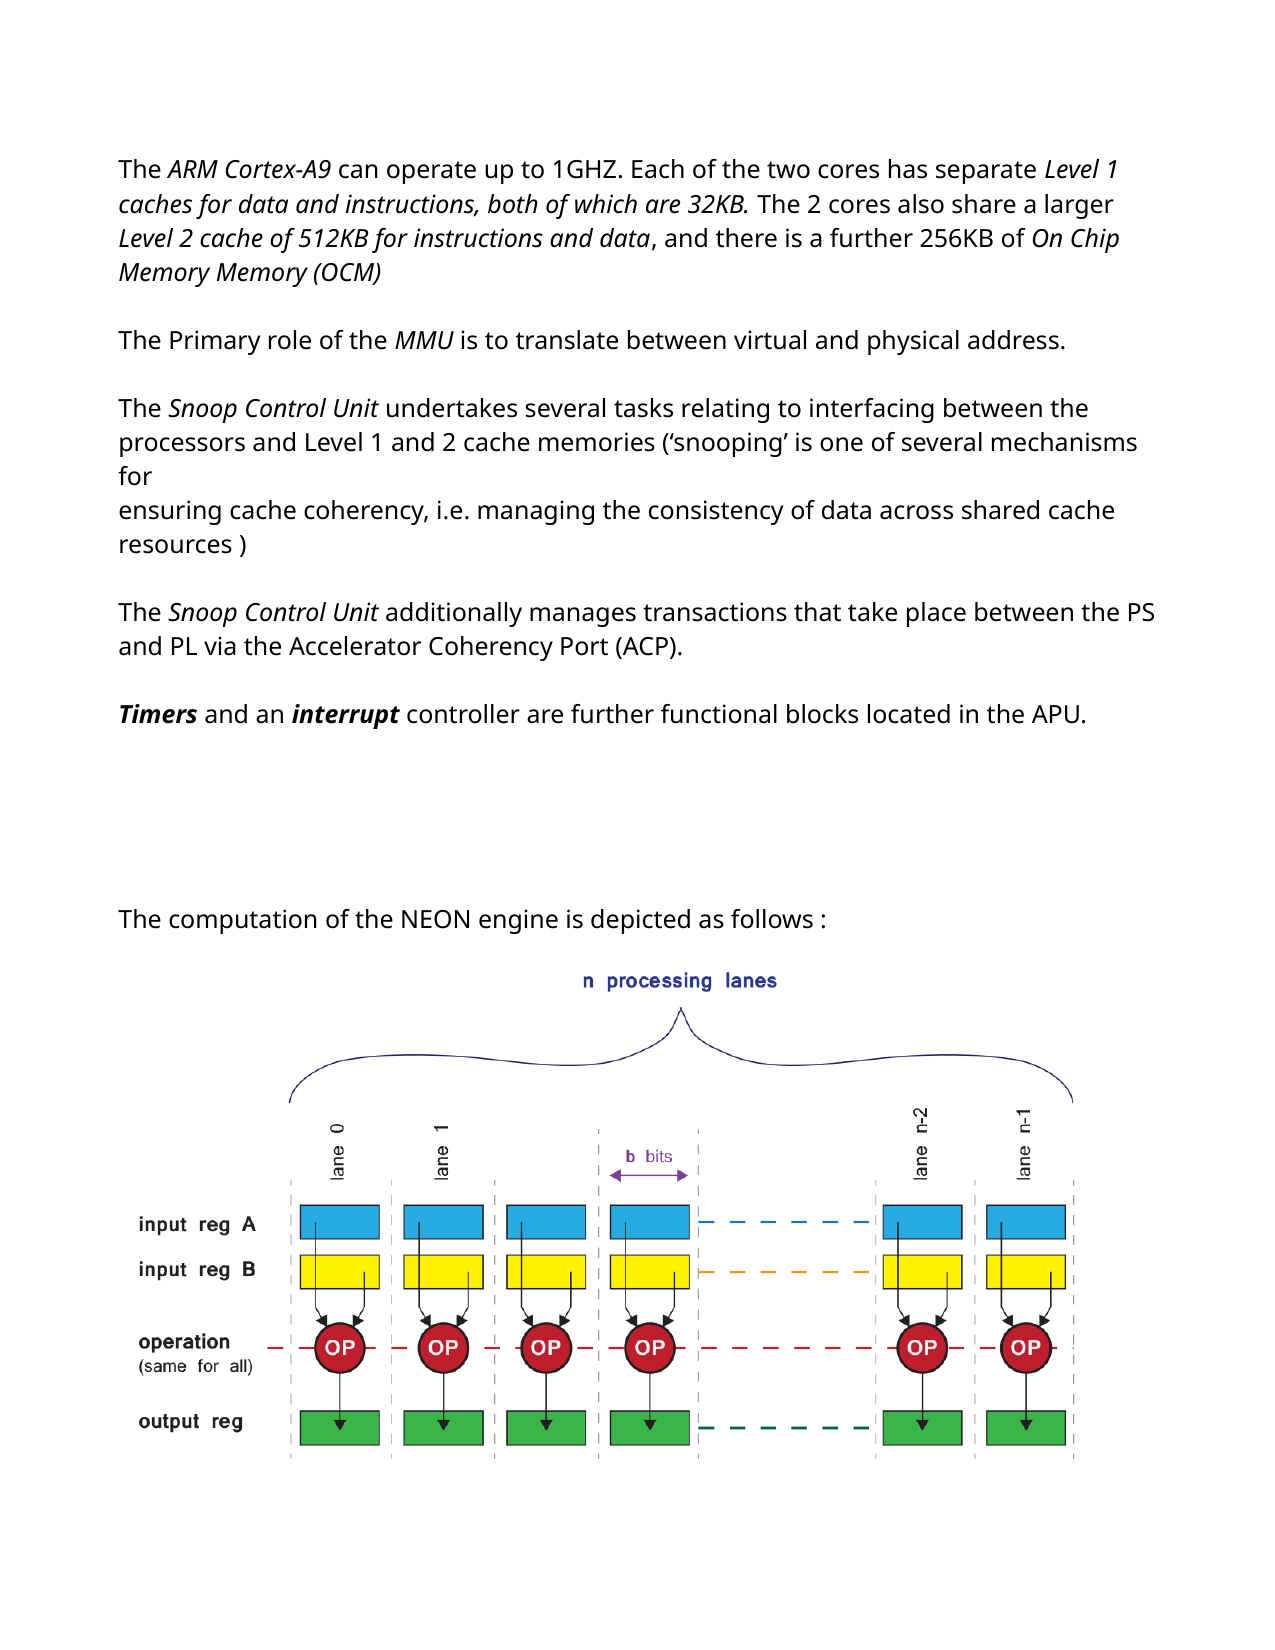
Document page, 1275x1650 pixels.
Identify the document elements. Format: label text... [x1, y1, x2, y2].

text Timers and an interrupt controller are further functional blocks located in the APU. [118, 697, 1157, 731]
text The Snoop Control Unit additionally manages transactions that take place between the PS and PL via the Accelerator Coherency Port (ACP). [118, 595, 1157, 663]
text The Primary role of the MMU is to translate between virtual and physical address. [118, 322, 1157, 357]
text ensuring cache coherency, i.e. managing the consistency of data across shared cache [118, 493, 1157, 527]
text processors and Level 1 and 2 cache memories (‘snooping’ is one of several mechanisms for [118, 425, 1157, 493]
text The computation of the NEON engine is depicted as follows : [118, 902, 1157, 935]
text The ARM Cortex-A9 can operate up to 1GHZ. Each of the two cores has separate Level 1 caches for data and instructions, both of which are 32KB. The 2 cores also share a larger Level 2 cache of 512KB for instructions and data, and there is a further 256KB of On Chip Memory Memory (OCM) [118, 152, 1157, 288]
text resources ) [118, 527, 1157, 561]
picture [118, 935, 1157, 1478]
text The Snoop Control Unit undertakes several tasks relating to interfacing between the [118, 391, 1157, 425]
